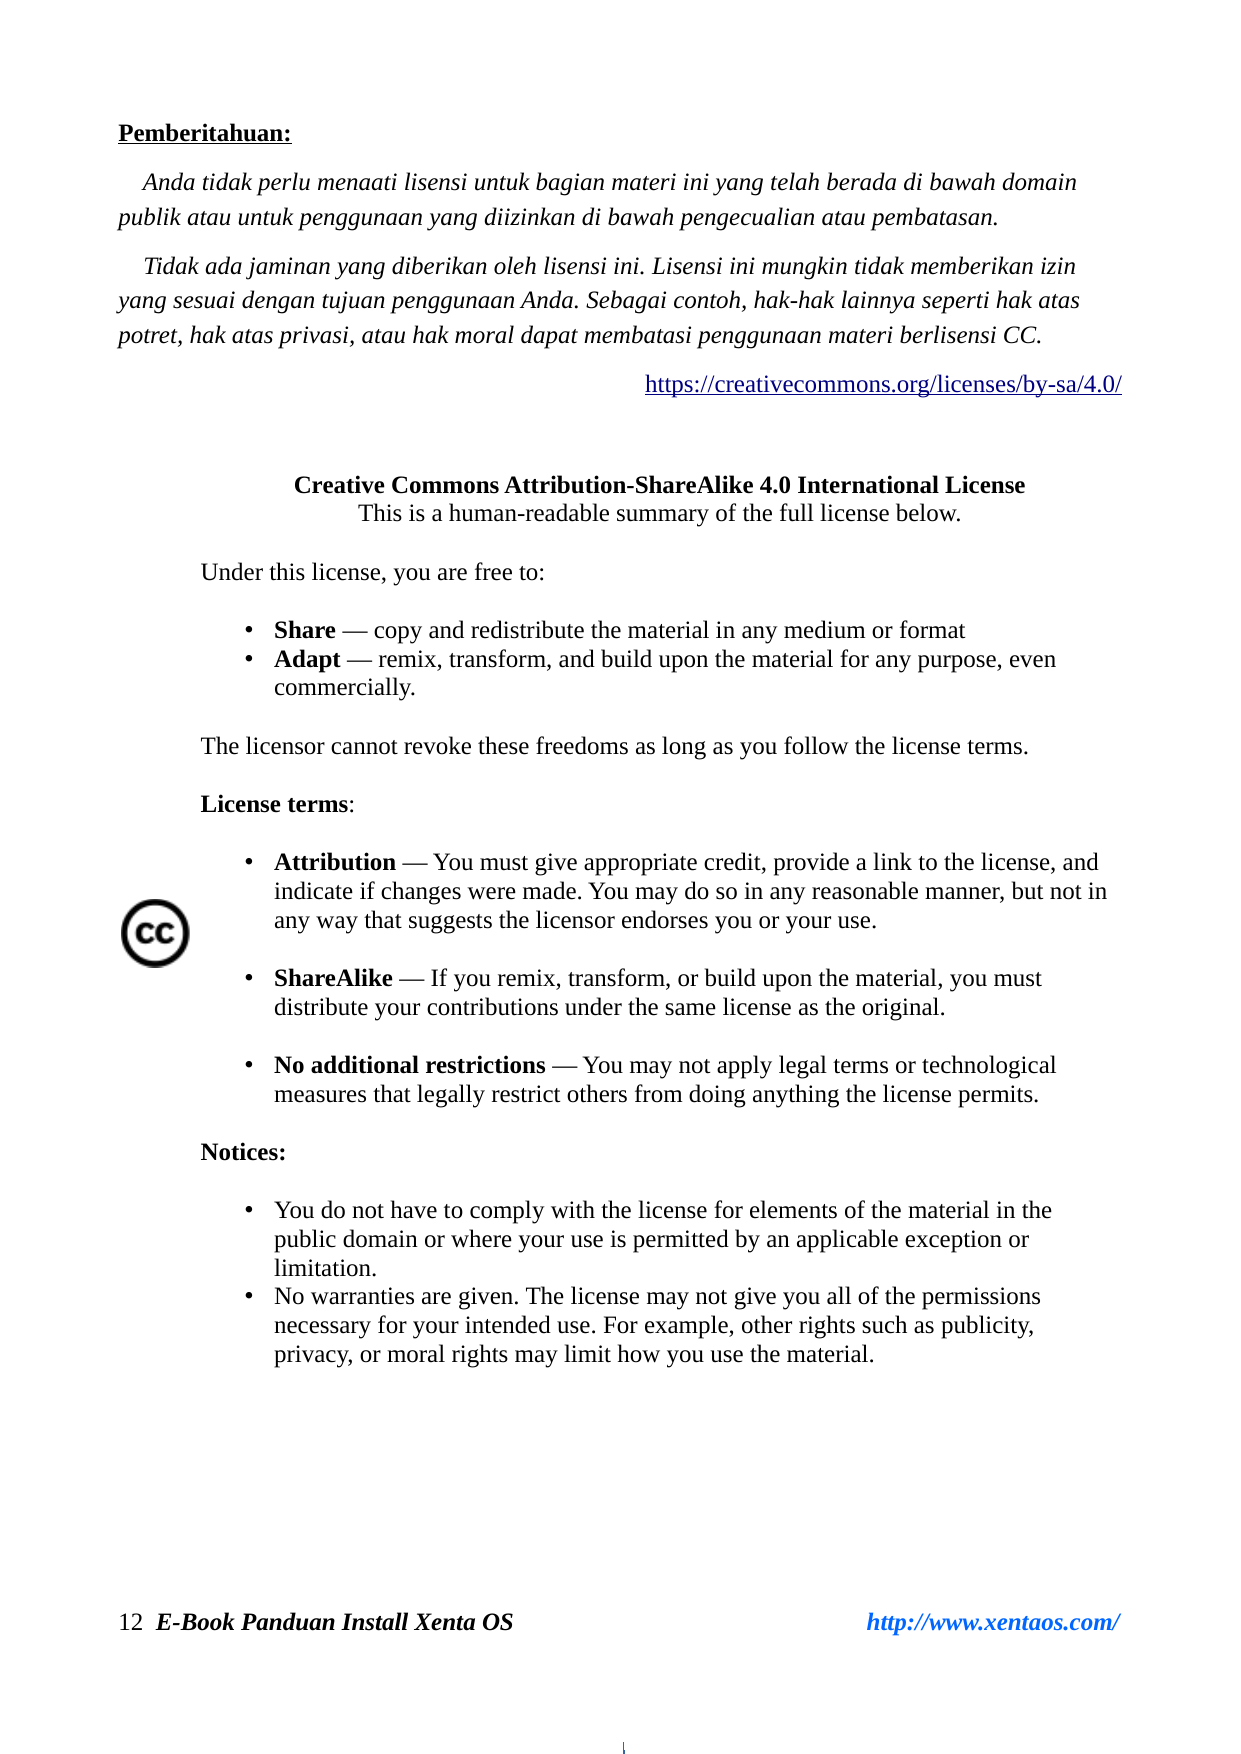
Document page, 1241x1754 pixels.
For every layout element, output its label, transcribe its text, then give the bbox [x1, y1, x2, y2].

picture [121, 899, 190, 968]
text Anda tidak perlu menaati lisensi untuk bagian materi ini yang telah berada di bawah domain publik atau untuk penggunaan yang diizinkan di bawah pengecualian atau pembatasan. [118, 167, 1122, 230]
table_header Creative Commons Attribution-ShareAlike 4.0 International License This is a human-readable summary of the full license below. Under this license, you are free to: Share — copy and redistribute the material in any medium or format Adapt — remix, transform, and build upon the material for any purpose, even commercially. The licensor cannot revoke these freedoms as long as you follow the license terms. License terms: Attribution — You must give appropriate credit, provide a link to the license, and indicate if changes were made. You may do so in any reasonable manner, but not in any way that suggests the licensor endorses you or your use. ShareAlike — If you remix, transform, or build upon the material, you must distribute your contributions under the same license as the original. No additional restrictions — You may not apply legal terms or technological measures that legally restrict others from doing anything the license permits. Notices: You do not have to comply with the license for elements of the material in the public domain or where your use is permitted by an applicable exception or limitation. No warranties are given. The license may not give you all of the permissions necessary for your intended use. For example, other rights such as publicity, privacy, or moral rights may limit how you use the material. [198, 467, 1122, 1400]
text https://creativecommons.org/licenses/by-sa/4.0/ [118, 369, 1122, 397]
text Pemberitahuan: [118, 118, 1122, 147]
table_header [118, 467, 197, 1400]
text Tidak ada jaminan yang diberikan oleh lisensi ini. Lisensi ini mungkin tidak memberikan izin yang sesuai dengan tujuan penggunaan Anda. Sebagai contoh, hak-hak lainnya seperti hak atas potret, hak atas privasi, atau hak moral dapat membatasi penggunaan materi berlisensi CC. [118, 251, 1122, 348]
